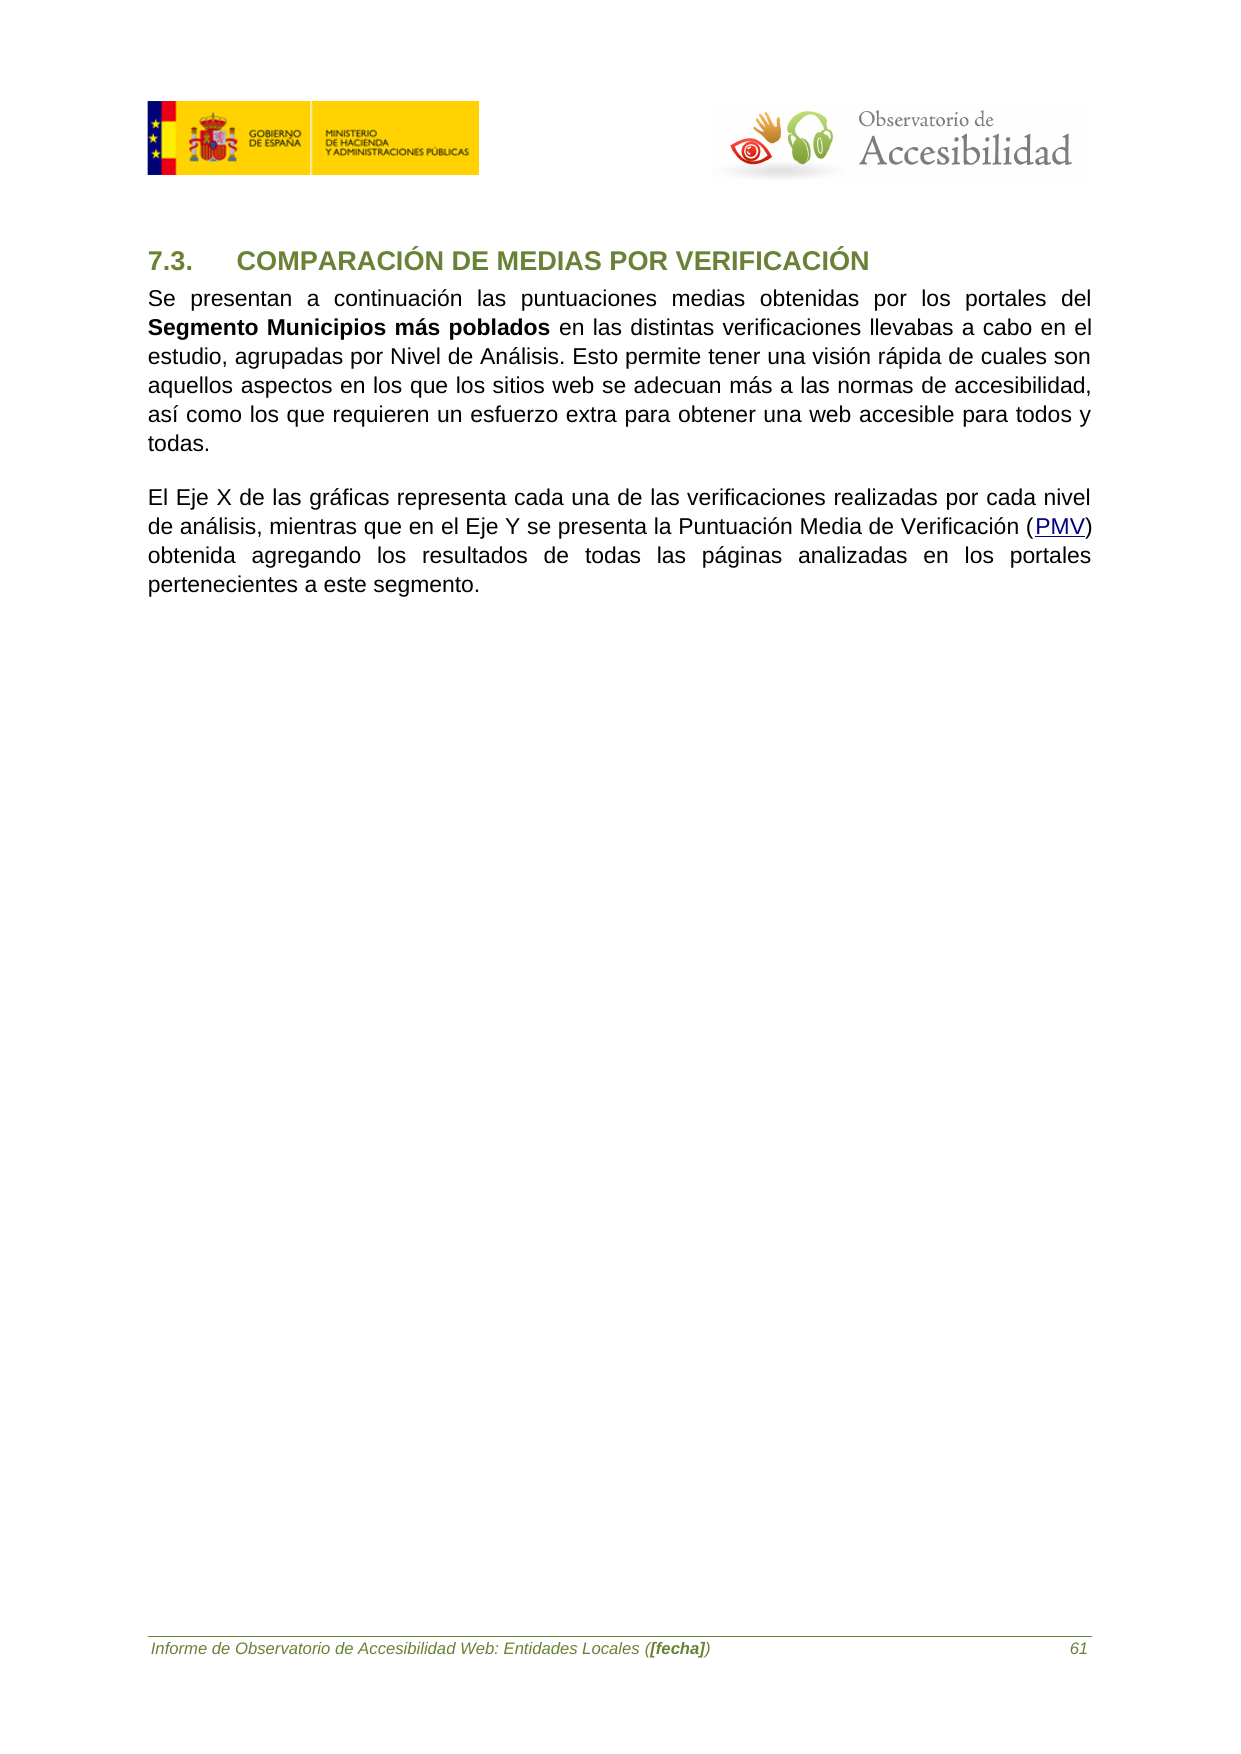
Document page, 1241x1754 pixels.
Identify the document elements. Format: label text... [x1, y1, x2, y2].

picture [710, 102, 1086, 185]
text Se presentan a continuación las puntuaciones medias obtenidas por los portales del Segmento Municipios más poblados en las distintas verificaciones llevabas a cabo en el estudio, agrupadas por Nivel de Análisis. Esto permite tener una visión rápida de cuales son aquellos aspectos en los que los sitios web se adecuan más a las normas de accesibilidad, así como los que requieren un esfuerzo extra para obtener una web accesible para todos y todas. [148, 285, 1092, 456]
picture [147, 101, 479, 175]
text El Eje X de las gráficas representa cada una de las verificaciones realizadas por cada nivel de análisis, mientras que en el Eje Y se presenta la Puntuación Media de Verificación (PMV) obtenida agregando los resultados de todas las páginas analizadas en los portales pertenecientes a este segmento. [148, 484, 1092, 597]
subtitle Comparación de medias por verificación [148, 245, 1092, 276]
